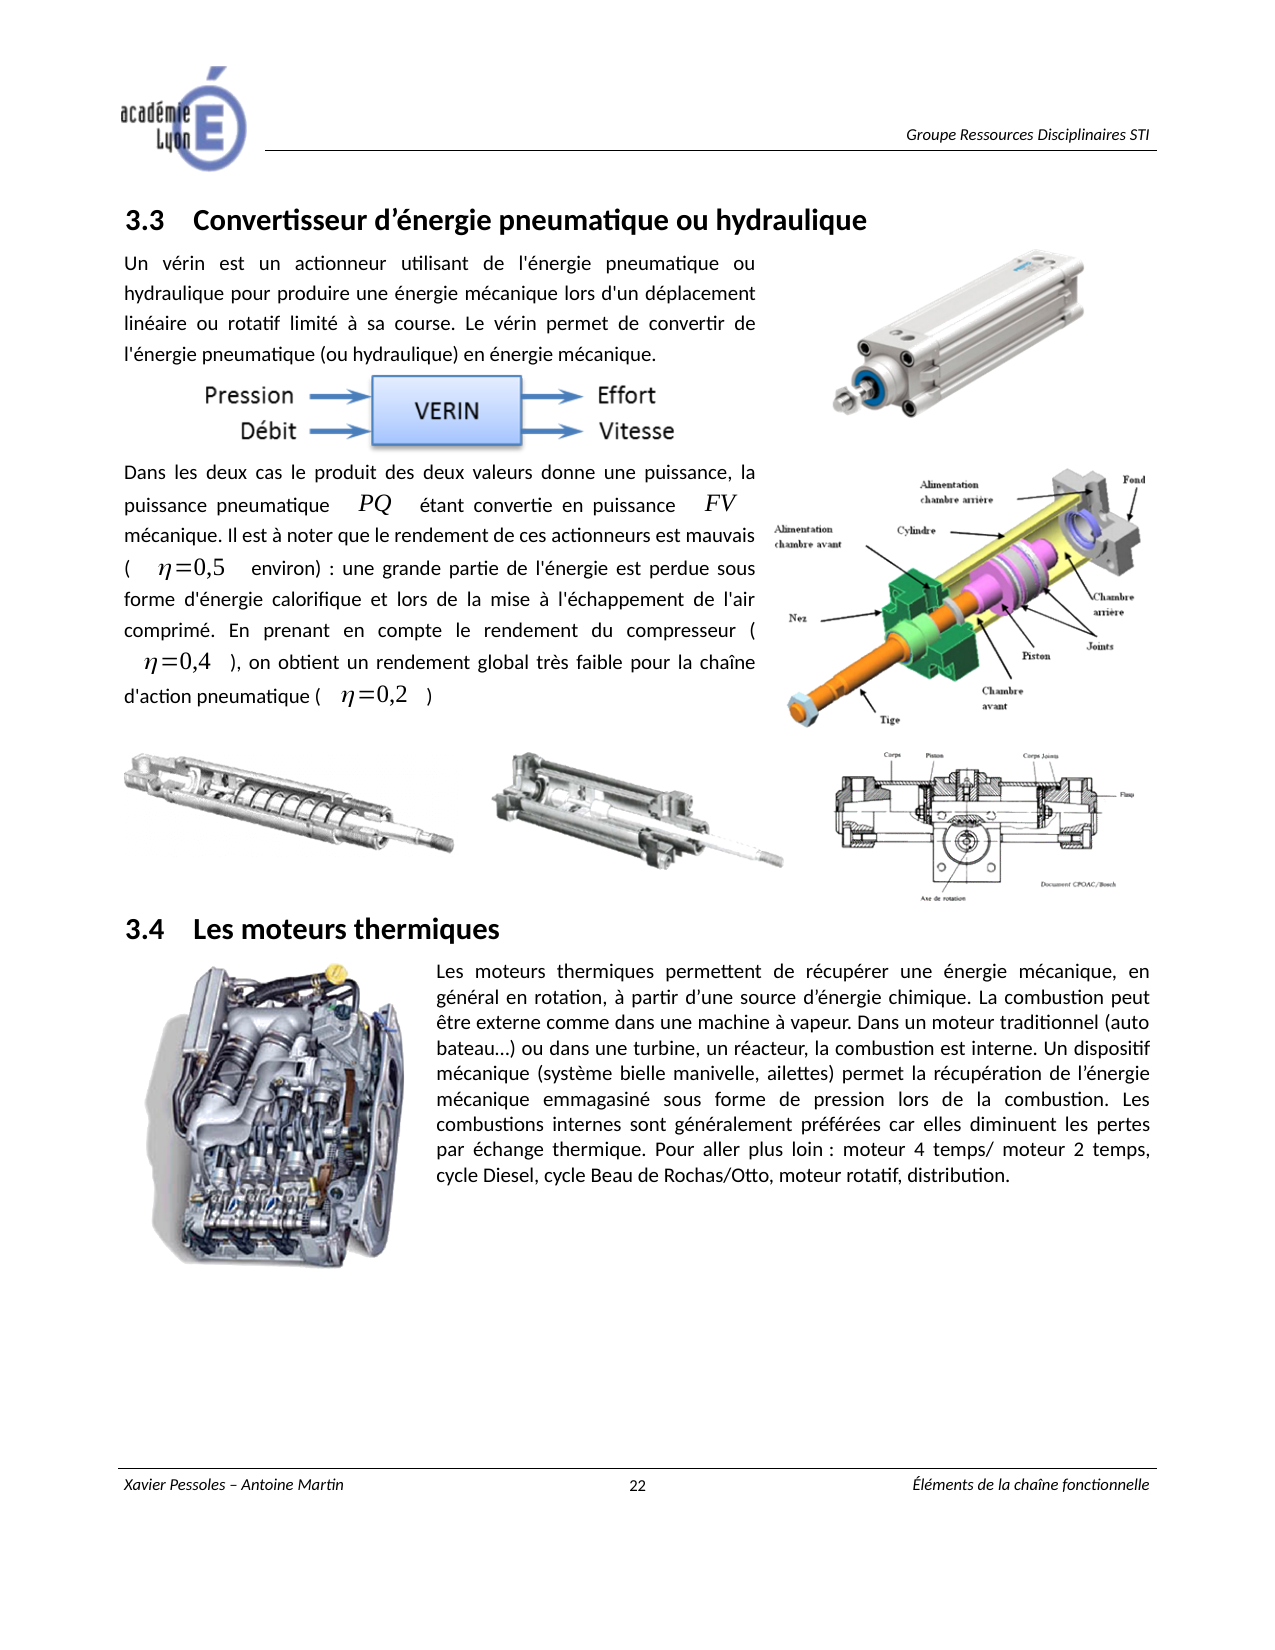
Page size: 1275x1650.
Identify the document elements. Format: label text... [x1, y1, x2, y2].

picture [123, 752, 459, 857]
subtitle Convertisseur d’énergie pneumatique ou hydraulique [118, 201, 1157, 238]
table_header [811, 747, 1157, 904]
picture [833, 752, 1135, 901]
table_header Les moteurs thermiques permettent de récupérer une énergie mécanique, en général en rotation, à partir d’une source d’énergie chimique. La combustion peut être externe comme dans une machine à vapeur. Dans un moteur traditionnel (auto bateau…) ou dans une turbine, un réacteur, la combustion est interne. Un dispositif mécanique (système bielle manivelle, ailettes) permet la récupération de l’énergie mécanique emmagasiné sous forme de pression lors de la combustion. Les combustions internes sont généralement préférées car elles diminuent les pertes par échange thermique. Pour aller plus loin : moteur 4 temps/ moteur 2 temps, cycle Diesel, cycle Beau de Rochas/Otto, moteur rotatif, distribution. [431, 953, 1157, 1299]
picture [144, 958, 405, 1269]
table_header [118, 953, 431, 1299]
picture [491, 752, 784, 870]
table_header [118, 747, 464, 904]
table_header [464, 747, 811, 904]
table_header Un vérin est un actionneur utilisant de l'énergie pneumatique ou hydraulique pour produire une énergie mécanique lors d'un déplacement linéaire ou rotatif limité à sa course. Le vérin permet de convertir de l'énergie pneumatique (ou hydraulique) en énergie mécanique. Dans les deux cas le produit des deux valeurs donne une puissance, la puissance pneumatique étant convertie en puissance mécanique. Il est à noter que le rendement de ces actionneurs est mauvais ( environ) : une grande partie de l'énergie est perdue sous forme d'énergie calorifique et lors de la mise à l'échappement de l'air comprimé. En prenant en compte le rendement du compresseur (), on obtient un rendement global très faible pour la chaîne d'action pneumatique () [118, 244, 762, 718]
subtitle Les moteurs thermiques [118, 910, 1157, 947]
picture [774, 249, 1146, 728]
picture [205, 374, 675, 455]
table_header [762, 244, 1157, 718]
picture [121, 66, 247, 173]
